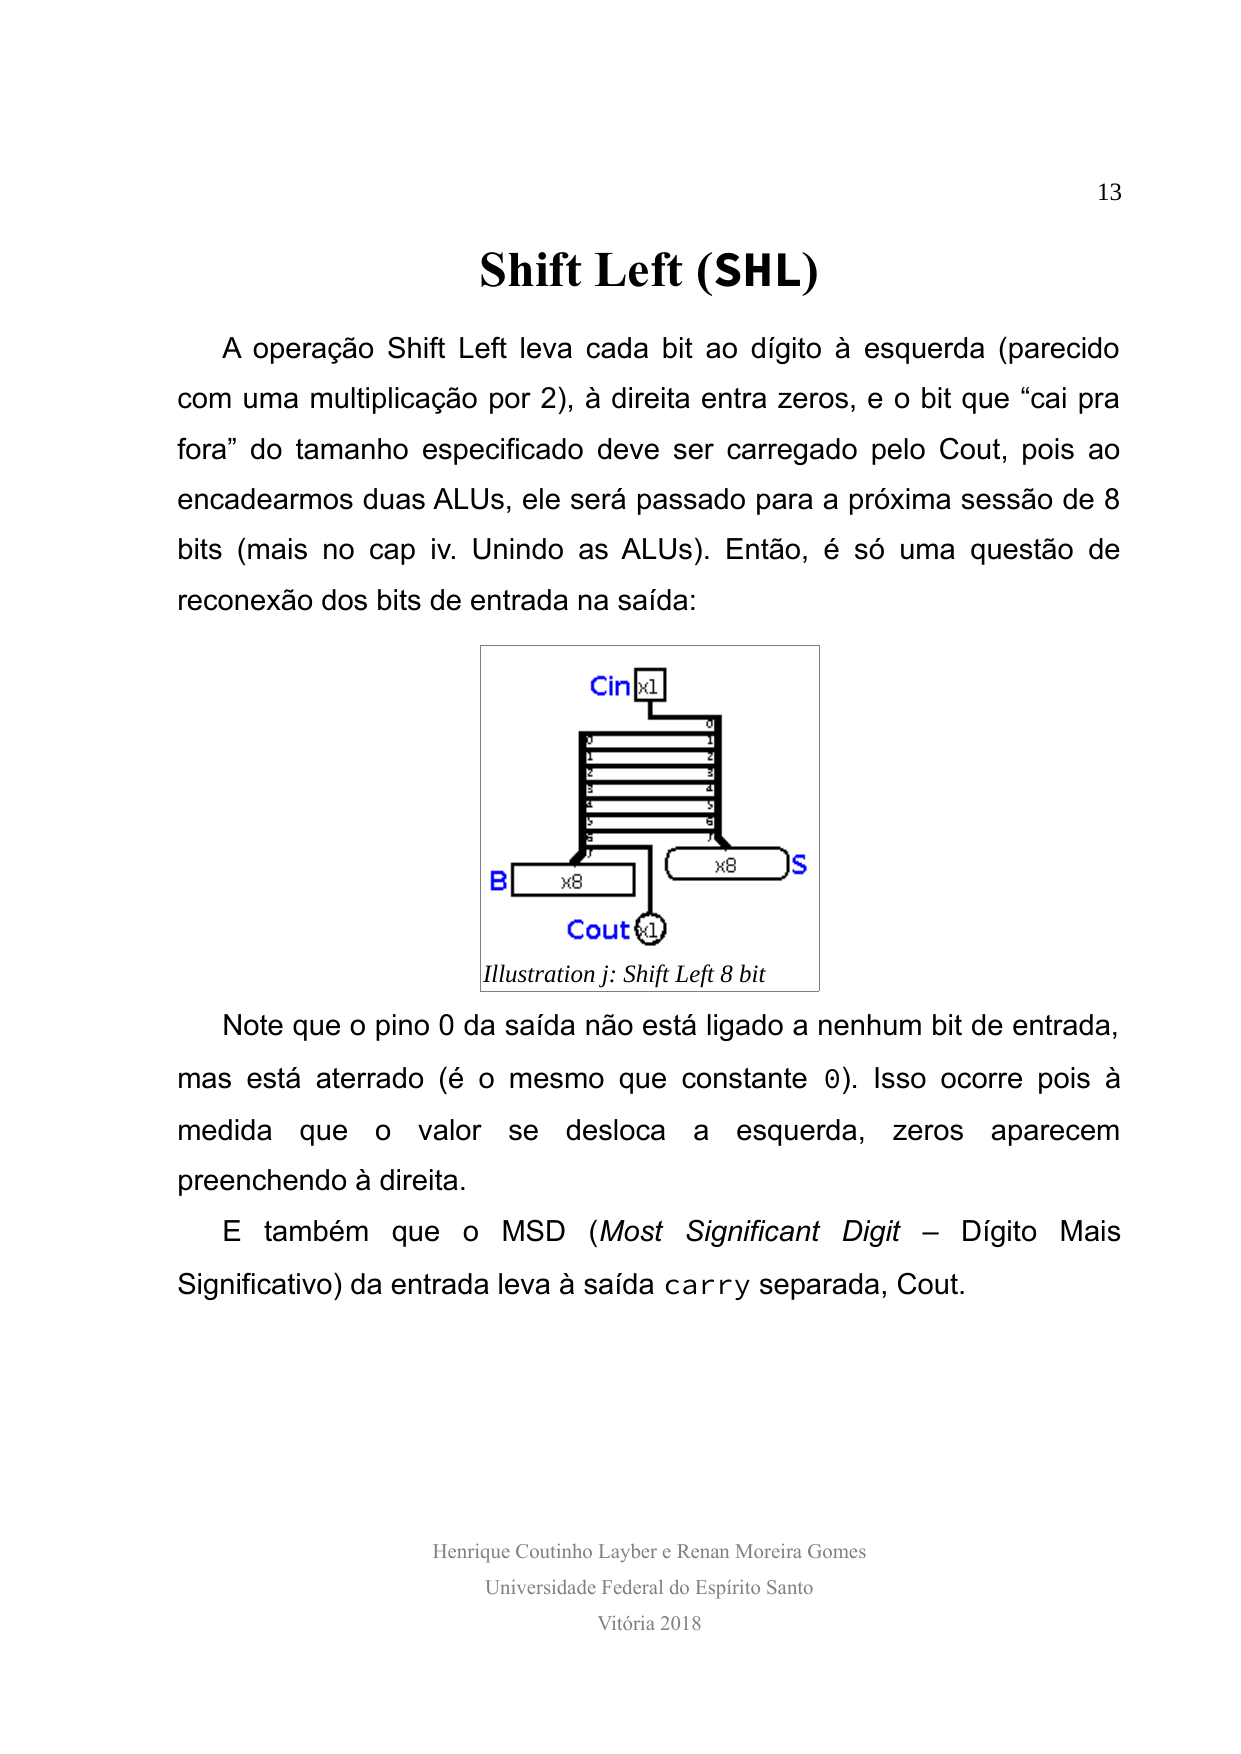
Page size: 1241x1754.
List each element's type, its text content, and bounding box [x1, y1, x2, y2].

text Note que o pino 0 da saída não está ligado a nenhum bit de entrada, mas está aterrado (é o mesmo que constante 0). Isso ocorre pois à medida que o valor se desloca a esquerda, zeros aparecem preenchendo à direita. [177, 633, 1122, 1197]
text [481, 646, 819, 991]
text Illustration j: Shift Left 8 bit [483, 954, 816, 988]
picture [482, 660, 816, 954]
text E também que o MSD (Most Significant Digit – Dígito Mais Significativo) da entrada leva à saída carry separada, Cout. [177, 1214, 1122, 1302]
text A operação Shift Left leva cada bit ao dígito à esquerda (parecido com uma multiplicação por 2), à direita entra zeros, e o bit que “cai pra fora” do tamanho especificado deve ser carregado pelo Cout, pois ao encadearmos duas ALUs, ele será passado para a próxima sessão de 8 bits (mais no cap iv. Unindo as ALUs). Então, é só uma questão de reconexão dos bits de entrada na saída: [177, 331, 1122, 616]
text Shift Left (SHL) [177, 237, 1122, 300]
